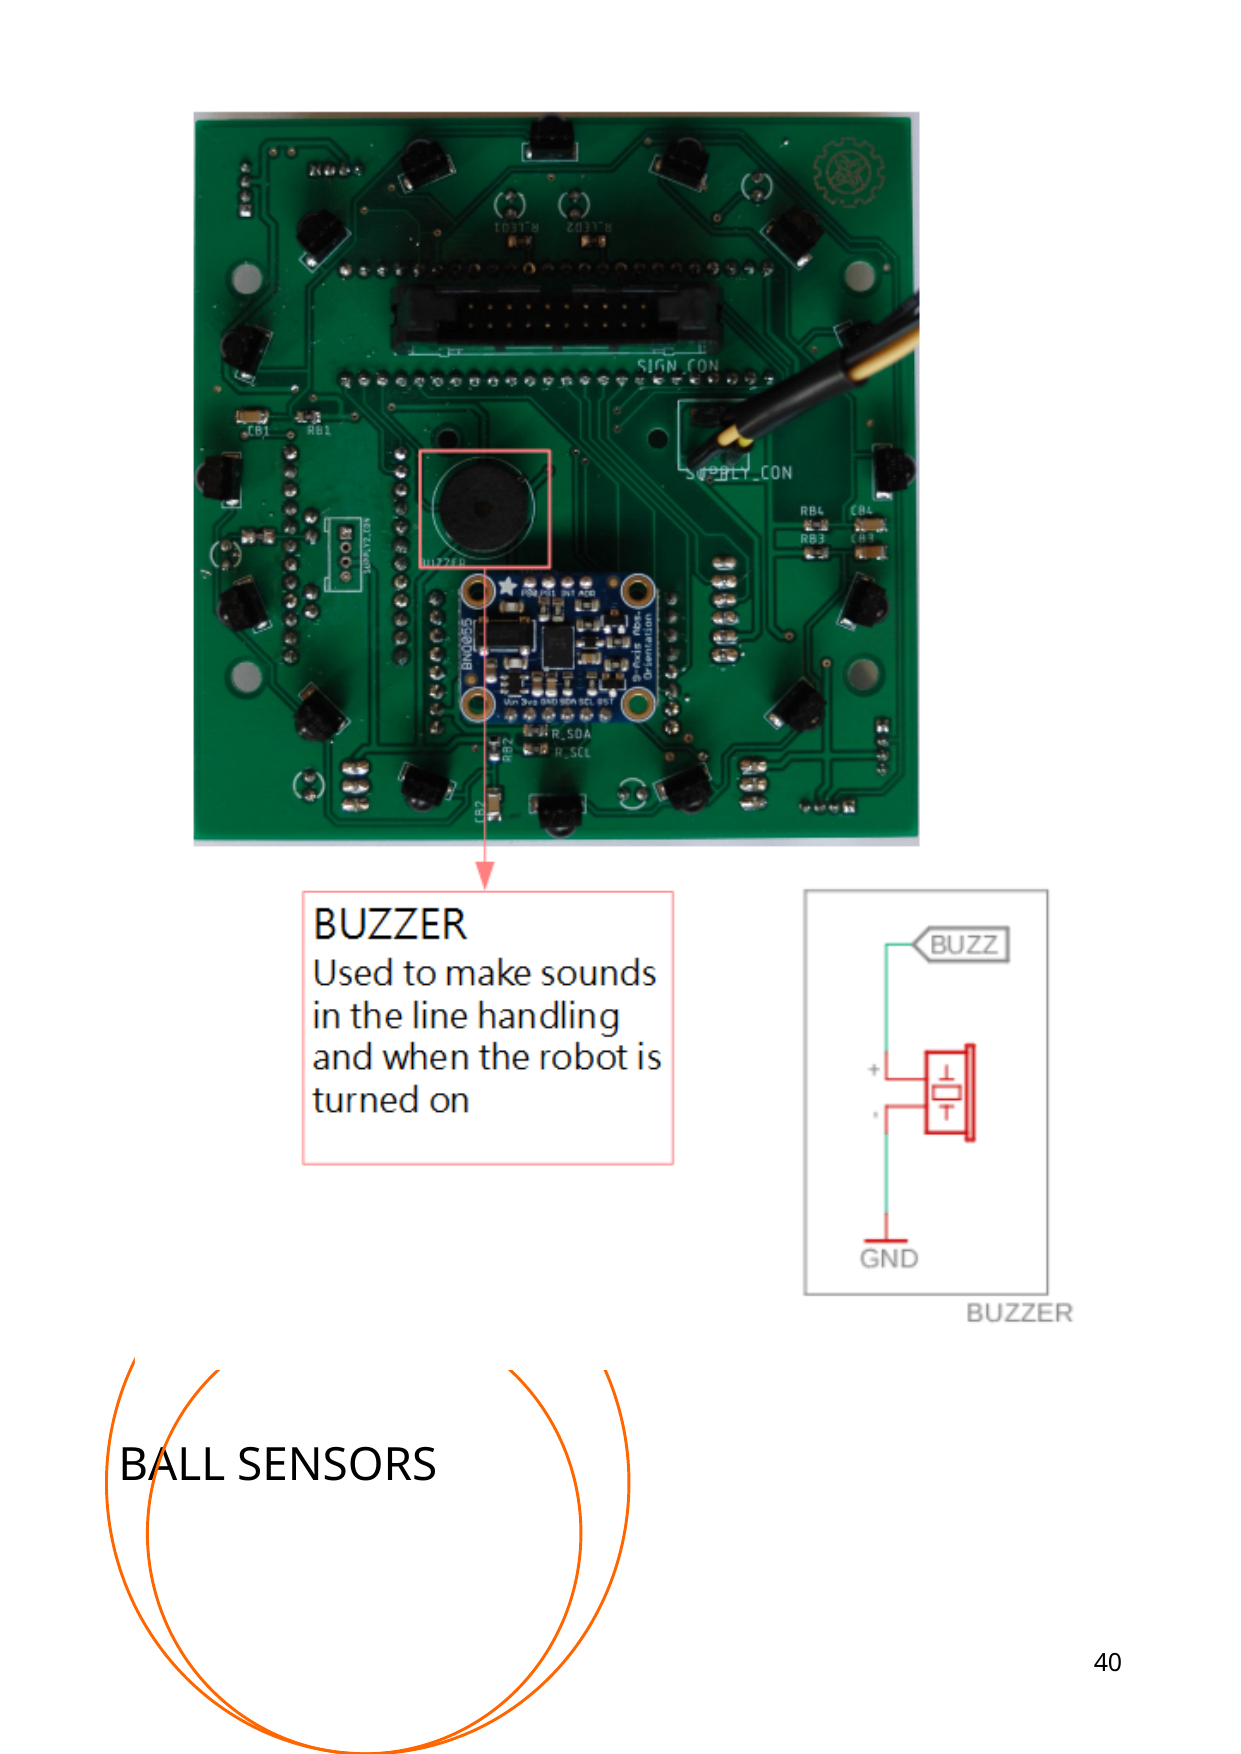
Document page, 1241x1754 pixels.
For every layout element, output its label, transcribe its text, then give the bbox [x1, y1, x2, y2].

text BALL SENSORS [153, 1432, 575, 1494]
text BALL SENSORS [118, 1432, 169, 1494]
text BALL SENSORS [626, 1432, 1122, 1494]
picture [134, 90, 1088, 1370]
text BALL SENSORS [559, 1432, 627, 1494]
